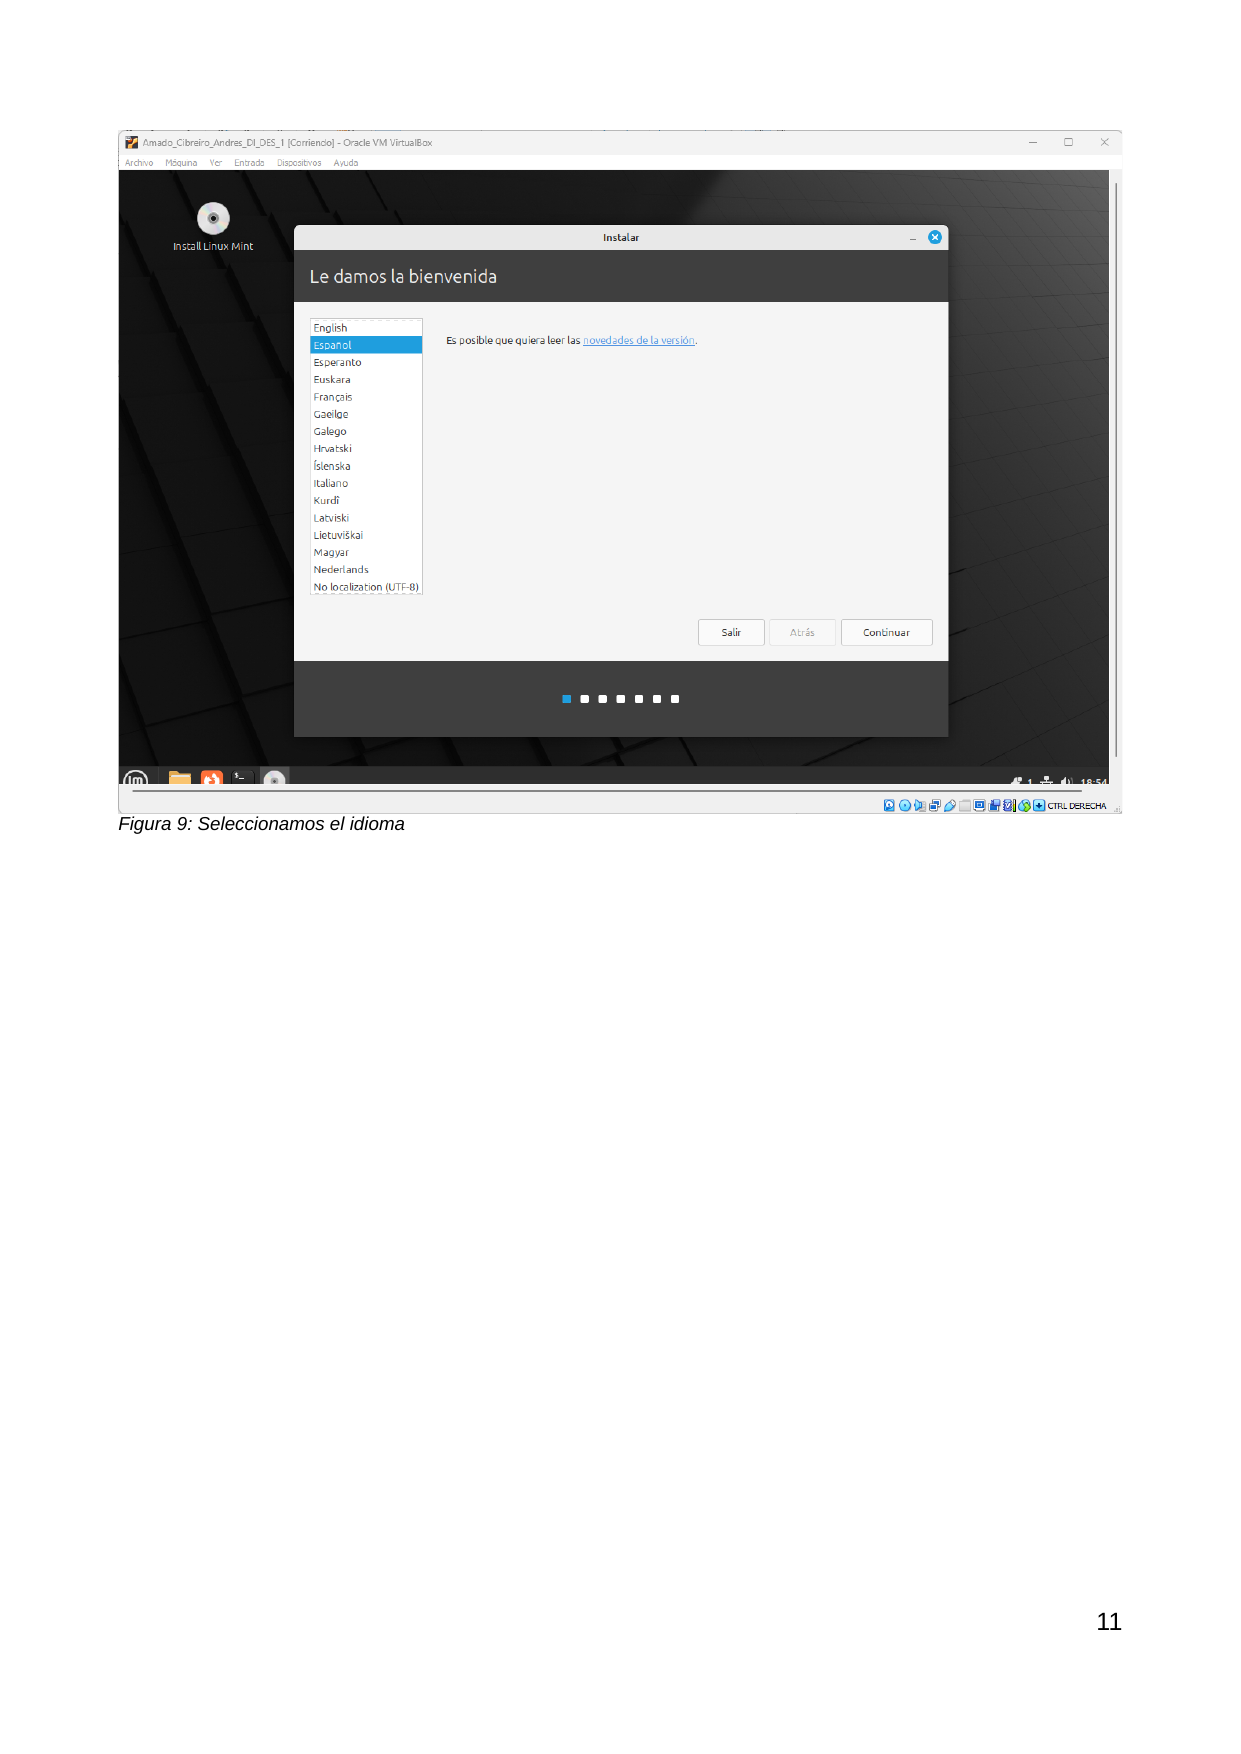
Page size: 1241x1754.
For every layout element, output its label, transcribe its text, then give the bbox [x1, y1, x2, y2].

text Figura 9: Seleccionamos el idioma [118, 814, 1122, 835]
picture [118, 130, 1123, 814]
